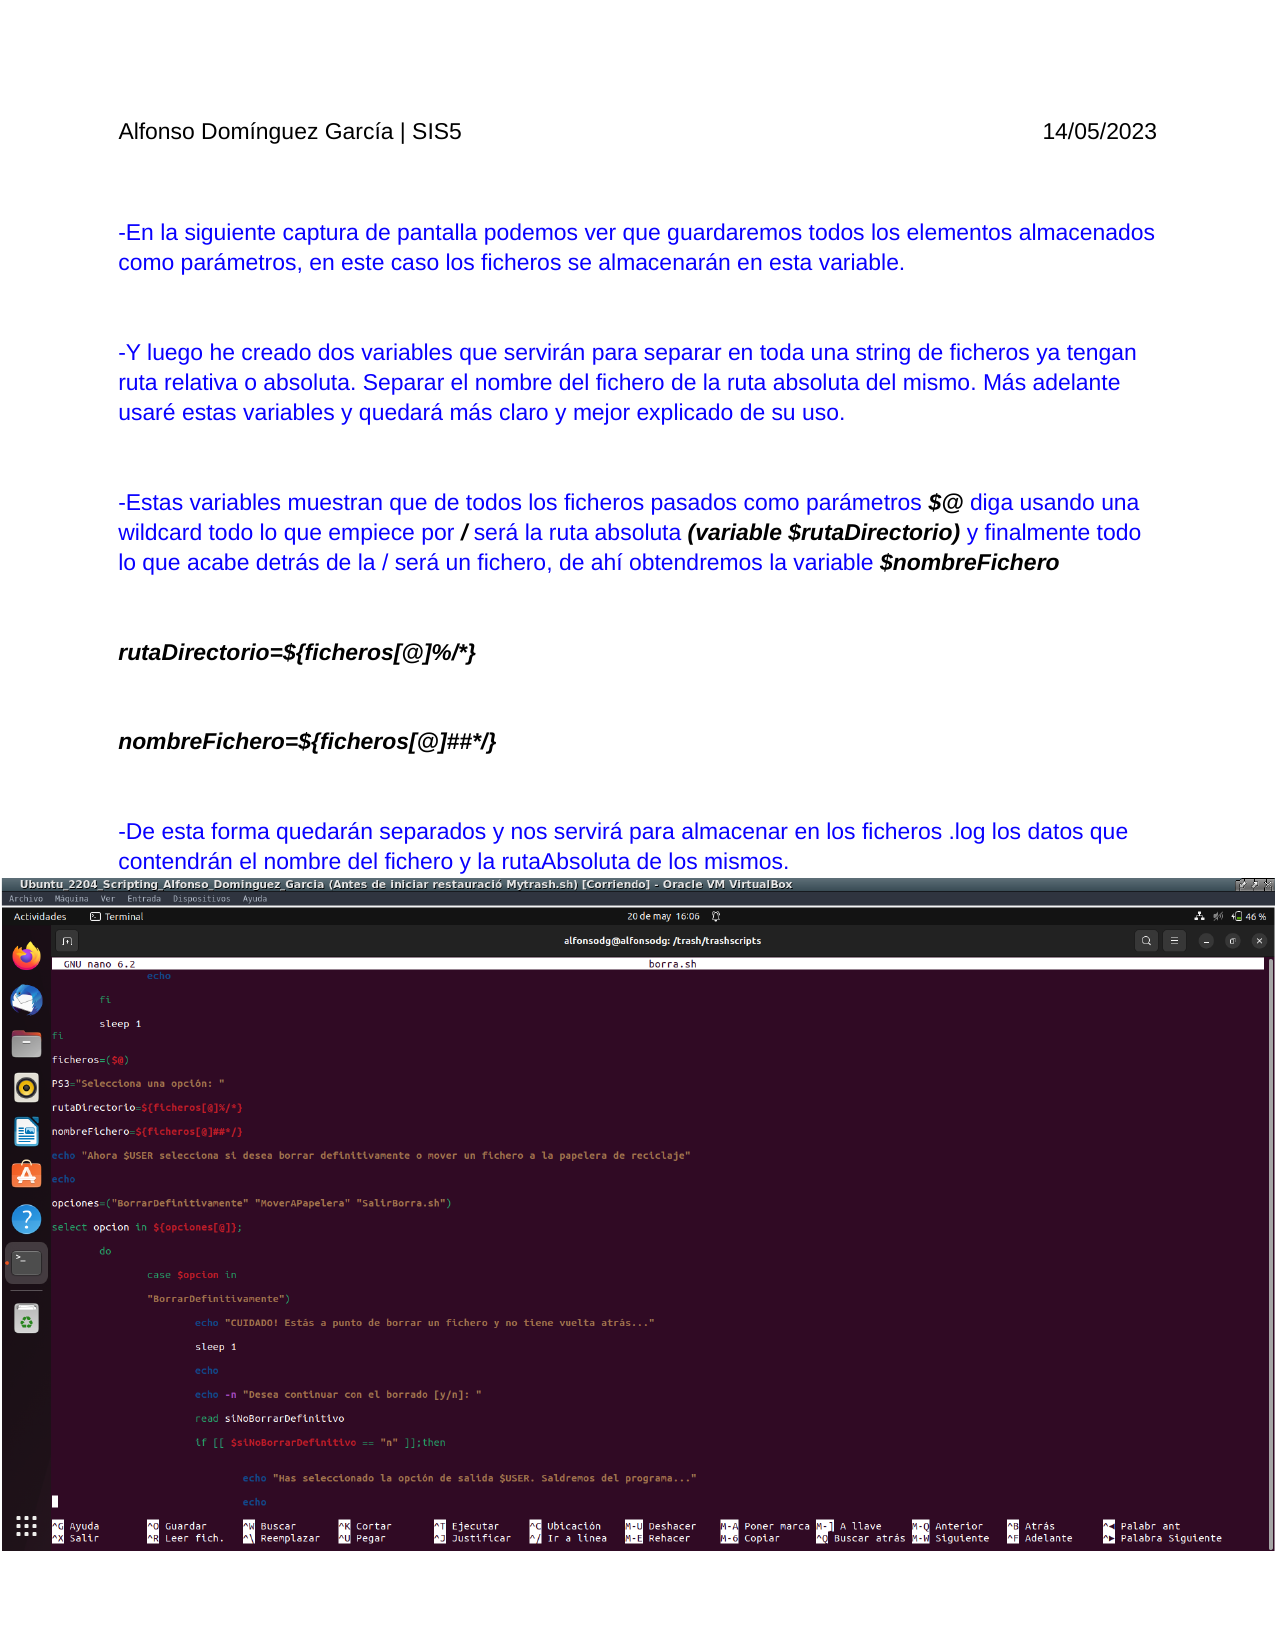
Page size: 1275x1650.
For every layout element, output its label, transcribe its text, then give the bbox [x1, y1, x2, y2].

text -Estas variables muestran que de todos los ficheros pasados como parámetros $@ diga usando una wildcard todo lo que empiece por / será la ruta absoluta (variable $rutaDirectorio) y finalmente todo lo que acabe detrás de la / será un fichero, de ahí obtendremos la variable $nombreFichero [118, 488, 1157, 575]
picture [1, 878, 1275, 1551]
text -Y luego he creado dos variables que servirán para separar en toda una string de ficheros ya tengan ruta relativa o absoluta. Separar el nombre del fichero de la ruta absoluta del mismo. Más adelante usaré estas variables y quedará más claro y mejor explicado de su uso. [118, 338, 1157, 425]
text rutaDirectorio=${ficheros[@]%/*} [118, 638, 1157, 665]
text -En la siguiente captura de pantalla podemos ver que guardaremos todos los elementos almacenados como parámetros, en este caso los ficheros se almacenarán en esta variable. [118, 219, 1157, 275]
text nombreFichero=${ficheros[@]##*/} [118, 728, 1157, 754]
text -De esta forma quedarán separados y nos servirá para almacenar en los ficheros .log los datos que contendrán el nombre del fichero y la rutaAbsoluta de los mismos. [118, 818, 1157, 874]
